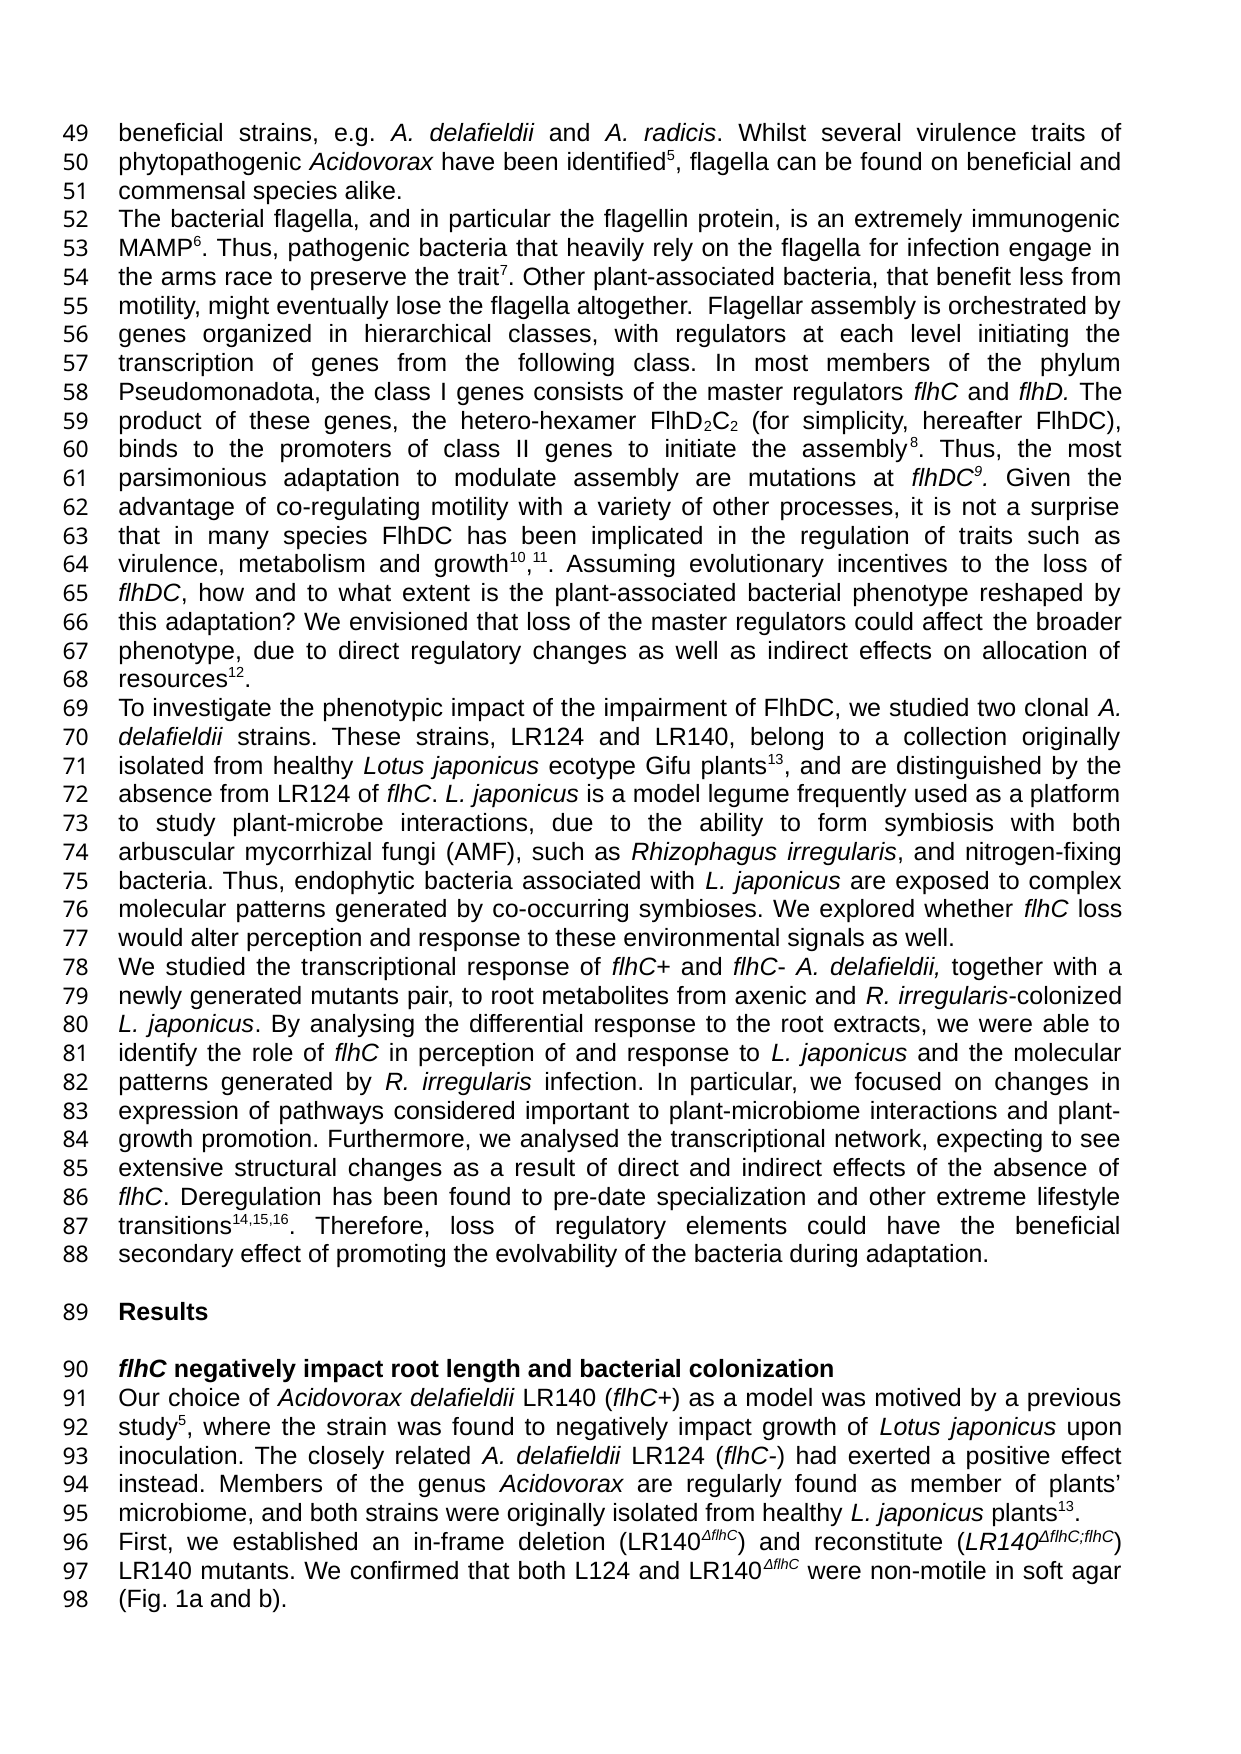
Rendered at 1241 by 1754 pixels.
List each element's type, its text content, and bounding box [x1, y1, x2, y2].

text We studied the transcriptional response of flhC+ and flhC- A. delafieldii, together with a newly generated mutants pair, to root metabolites from axenic and R. irregularis-colonized L. japonicus. By analysing the differential response to the root extracts, we were able to identify the role of flhC in perception of and response to L. japonicus and the molecular patterns generated by R. irregularis infection. In particular, we focused on changes in expression of pathways considered important to plant-microbiome interactions and plant-growth promotion. Furthermore, we analysed the transcriptional network, expecting to see extensive structural changes as a result of direct and indirect effects of the absence of flhC. Deregulation has been found to pre-date specialization and other extreme lifestyle transitions14,15,16. Therefore, loss of regulatory elements could have the beneficial secondary effect of promoting the evolvability of the bacteria during adaptation. [118, 952, 1122, 1268]
text flhC negatively impact root length and bacterial colonization [118, 1354, 1122, 1383]
text The bacterial flagella, and in particular the flagellin protein, is an extremely immunogenic MAMP6. Thus, pathogenic bacteria that heavily rely on the flagella for infection engage in the arms race to preserve the trait7. Other plant-associated bacteria, that benefit less from motility, might eventually lose the flagella altogether. Flagellar assembly is orchestrated by genes organized in hierarchical classes, with regulators at each level initiating the transcription of genes from the following class. In most members of the phylum Pseudomonadota, the class I genes consists of the master regulators flhC and flhD. The product of these genes, the hetero-hexamer FlhD2C2 (for simplicity, hereafter FlhDC), binds to the promoters of class II genes to initiate the assembly8. Thus, the most parsimonious adaptation to modulate assembly are mutations at flhDC9. Given the advantage of co-regulating motility with a variety of other processes, it is not a surprise that in many species FlhDC has been implicated in the regulation of traits such as virulence, metabolism and growth10,11. Assuming evolutionary incentives to the loss of flhDC, how and to what extent is the plant-associated bacterial phenotype reshaped by this adaptation? We envisioned that loss of the master regulators could affect the broader phenotype, due to direct regulatory changes as well as indirect effects on allocation of resources12. [118, 204, 1122, 693]
text To investigate the phenotypic impact of the impairment of FlhDC, we studied two clonal A. delafieldii strains. These strains, LR124 and LR140, belong to a collection originally isolated from healthy Lotus japonicus ecotype Gifu plants13, and are distinguished by the absence from LR124 of flhC. L. japonicus is a model legume frequently used as a platform to study plant-microbe interactions, due to the ability to form symbiosis with both arbuscular mycorrhizal fungi (AMF), such as Rhizophagus irregularis, and nitrogen-fixing bacteria. Thus, endophytic bacteria associated with L. japonicus are exposed to complex molecular patterns generated by co-occurring symbioses. We explored whether flhC loss would alter perception and response to these environmental signals as well. [118, 693, 1122, 952]
text First, we established an in-frame deletion (LR140ΔflhC) and reconstitute (LR140ΔflhC;flhC) LR140 mutants. We confirmed that both L124 and LR140ΔflhC were non-motile in soft agar (Fig. 1a and b). [118, 1527, 1122, 1613]
text Our choice of Acidovorax delafieldii LR140 (flhC+) as a model was motived by a previous study5, where the strain was found to negatively impact growth of Lotus japonicus upon inoculation. The closely related A. delafieldii LR124 (flhC-) had exerted a positive effect instead. Members of the genus Acidovorax are regularly found as member of plants’ microbiome, and both strains were originally isolated from healthy L. japonicus plants13. [118, 1383, 1122, 1527]
text beneficial strains, e.g. A. delafieldii and A. radicis. Whilst several virulence traits of phytopathogenic Acidovorax have been identified5, flagella can be found on beneficial and commensal species alike. [118, 118, 1122, 204]
text Results [118, 1297, 1122, 1326]
